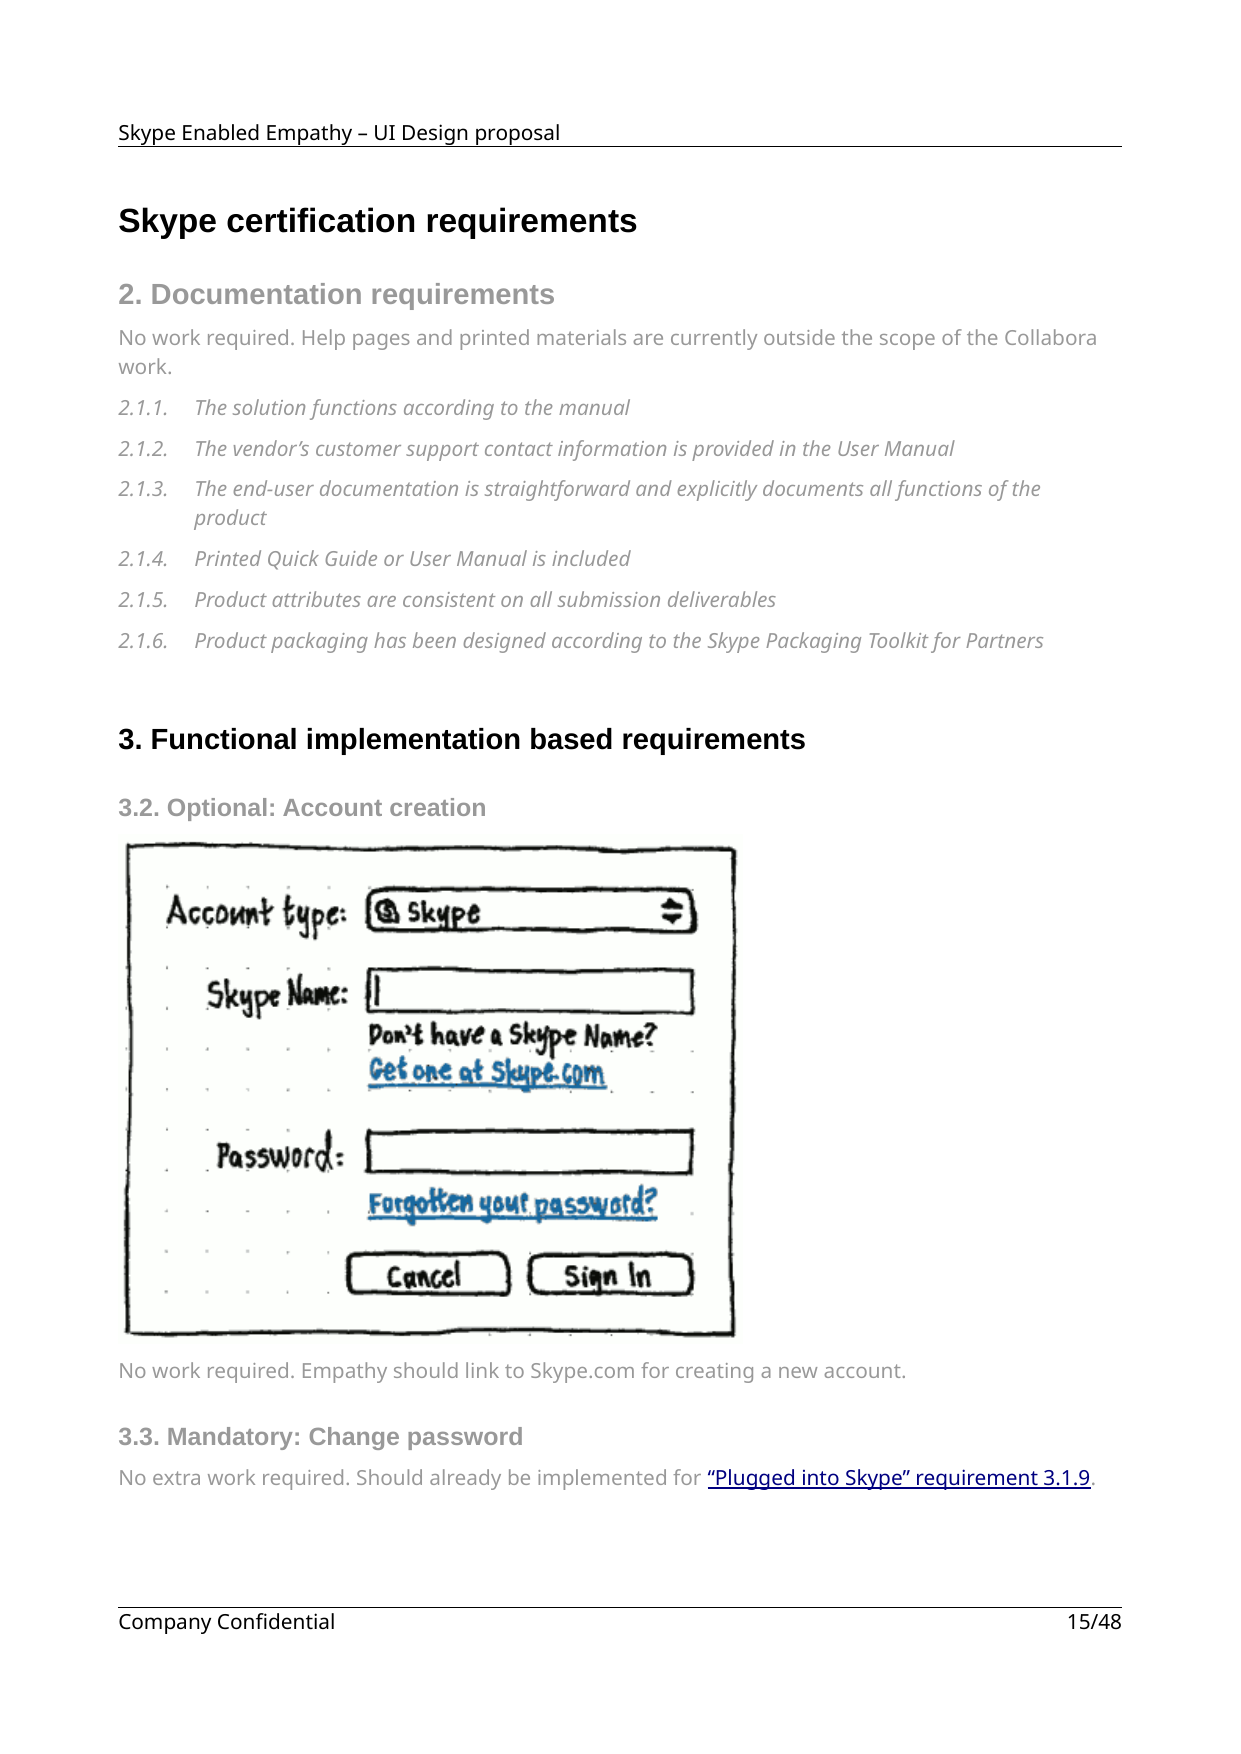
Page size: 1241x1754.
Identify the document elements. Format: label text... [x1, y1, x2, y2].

text No work required. Help pages and printed materials are currently outside the scope of the Collabora work. [118, 323, 1122, 380]
subtitle 3.3. Mandatory: Change password [118, 1422, 1122, 1451]
table_cell Product packaging has been designed according to the Skype Packaging Toolkit for Partners [194, 626, 1122, 667]
table_cell 2.1.6. [118, 626, 194, 667]
subtitle 2. Documentation requirements [118, 277, 1122, 311]
table_cell Product attributes are consistent on all submission deliverables [194, 585, 1122, 626]
table_cell 2.1.3. [118, 475, 194, 544]
text No extra work required. Should already be implemented for “Plugged into Skype” requirement 3.1.9. [118, 1463, 1122, 1492]
table_cell 2.1.5. [118, 585, 194, 626]
table_cell Printed Quick Guide or User Manual is included [194, 544, 1122, 585]
table_header 2.1.1. [118, 393, 194, 434]
table_cell 2.1.2. [118, 434, 194, 474]
subtitle 3. Functional implementation based requirements [118, 722, 1122, 755]
text No work required. Empathy should link to Skype.com for creating a new account. [118, 1356, 1122, 1384]
table_cell 2.1.4. [118, 544, 194, 585]
table_cell The end-user documentation is straightforward and explicitly documents all functions of the product [194, 475, 1122, 544]
picture [118, 834, 744, 1344]
table_cell The vendor’s customer support contact information is provided in the User Manual [194, 434, 1122, 474]
subtitle 3.2. Optional: Account creation [118, 793, 1122, 822]
table_header The solution functions according to the manual [194, 393, 1122, 434]
subtitle Skype certification requirements [118, 201, 1122, 240]
